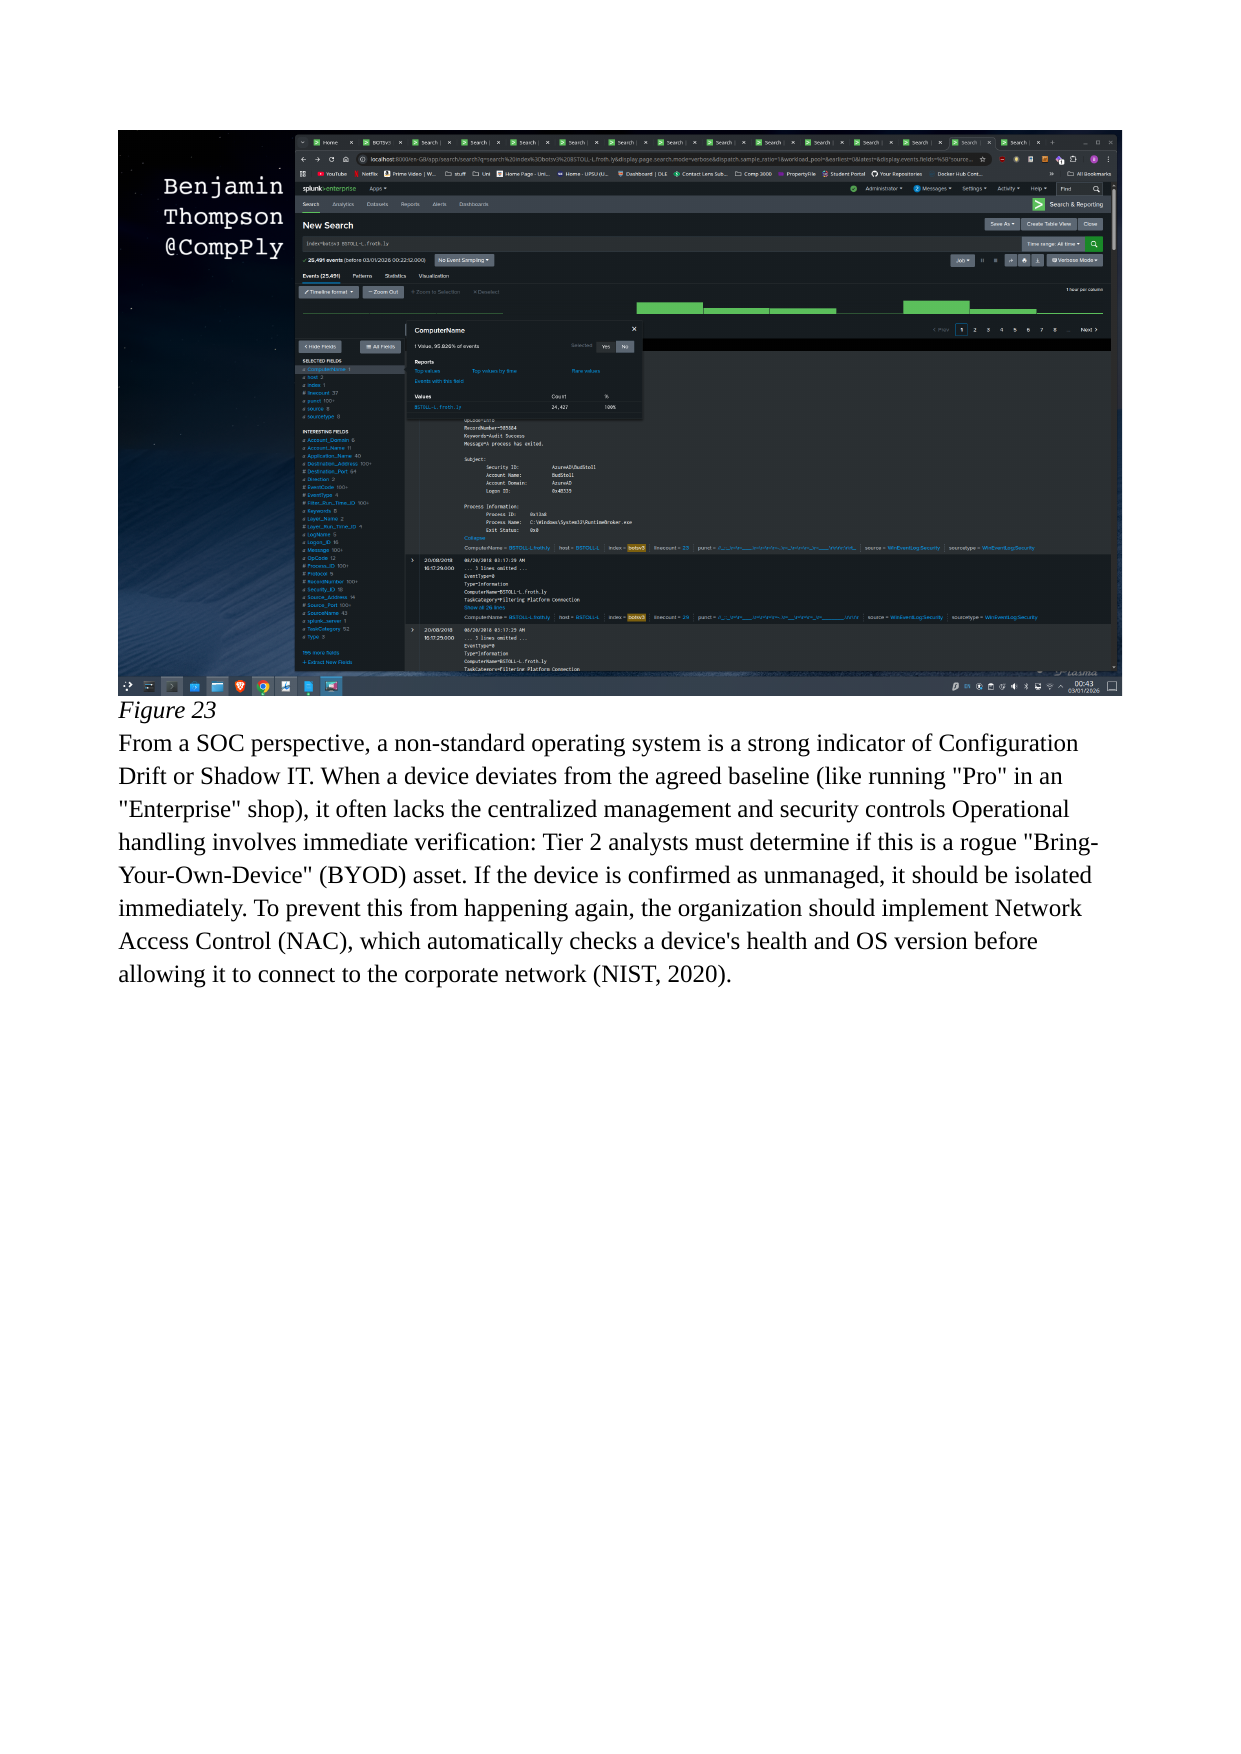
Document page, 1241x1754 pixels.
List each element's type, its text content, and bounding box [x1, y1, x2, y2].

text Figure 23 [118, 696, 1122, 724]
text From a SOC perspective, a non-standard operating system is a strong indicator of Configuration Drift or Shadow IT. When a device deviates from the agreed baseline (like running "Pro" in an "Enterprise" shop), it often lacks the centralized management and security controls Operational handling involves immediate verification: Tier 2 analysts must determine if this is a rogue "Bring-Your-Own-Device" (BYOD) asset. If the device is confirmed as unmanaged, it should be isolated immediately. To prevent this from happening again, the organization should implement Network Access Control (NAC), which automatically checks a device's health and OS version before allowing it to connect to the corporate network (NIST, 2020). [118, 724, 1122, 988]
picture [118, 130, 1123, 696]
